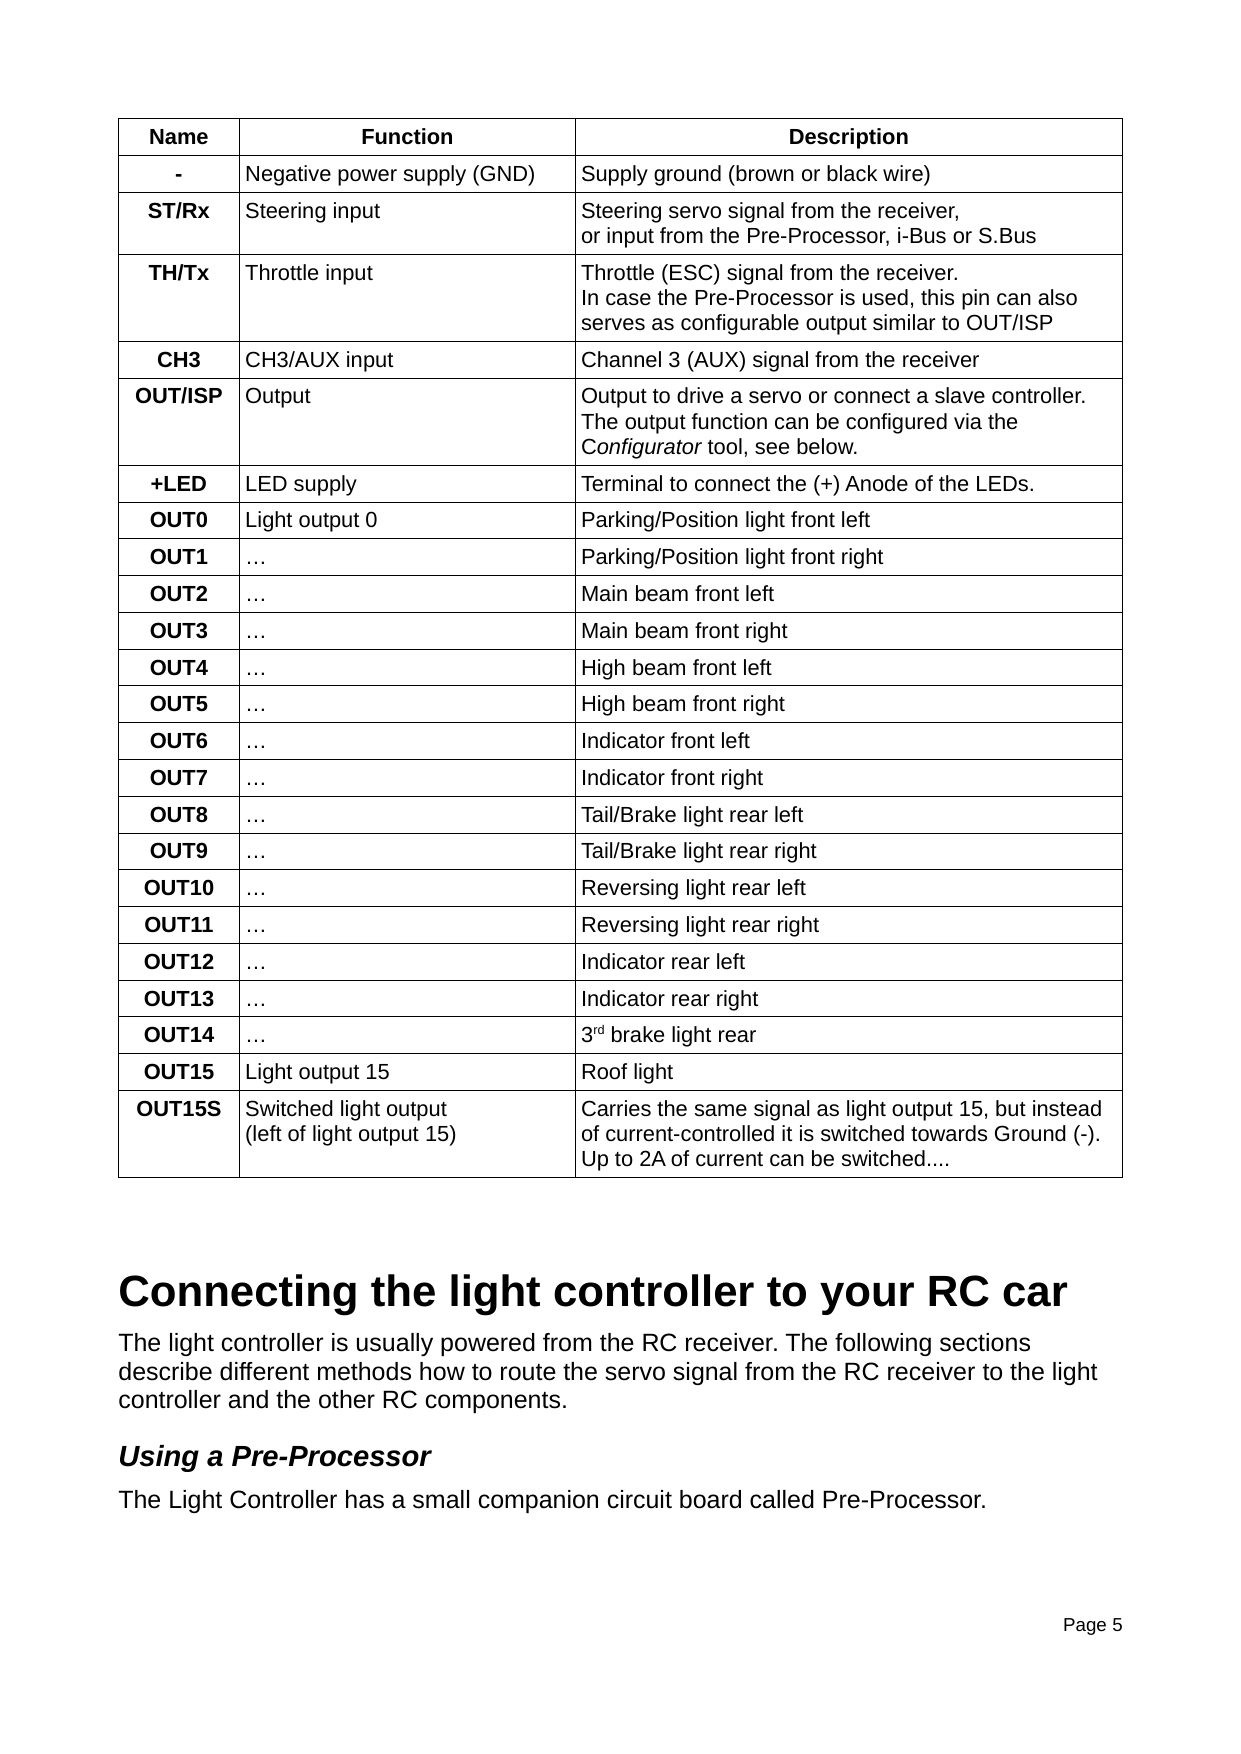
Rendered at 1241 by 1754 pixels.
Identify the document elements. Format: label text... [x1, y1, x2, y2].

table_cell Parking/Position light front left [576, 503, 1122, 538]
table_cell … [240, 723, 575, 759]
subtitle Using a Pre-Processor [118, 1439, 1122, 1473]
table_cell High beam front right [576, 686, 1122, 722]
table_cell … [240, 760, 575, 796]
table_cell … [240, 1017, 575, 1053]
table_cell … [240, 944, 575, 979]
table_cell Negative power supply (GND) [240, 156, 575, 192]
table_cell Output [240, 379, 575, 465]
table_header Description [576, 119, 1122, 155]
table_cell Light output 15 [240, 1054, 575, 1090]
table_cell OUT2 [119, 576, 239, 612]
table_cell +LED [119, 466, 239, 502]
table_cell Switched light output (left of light output 15) [240, 1091, 575, 1177]
table_cell OUT10 [119, 870, 239, 906]
table_cell … [240, 981, 575, 1016]
table_cell Channel 3 (AUX) signal from the receiver [576, 342, 1122, 378]
table_cell OUT11 [119, 907, 239, 943]
subtitle Connecting the light controller to your RC car [118, 1266, 1122, 1316]
table_cell Indicator front right [576, 760, 1122, 796]
table_cell Reversing light rear right [576, 907, 1122, 943]
table_cell OUT3 [119, 613, 239, 649]
table_cell OUT1 [119, 539, 239, 575]
table_cell OUT15 [119, 1054, 239, 1090]
table_cell Roof light [576, 1054, 1122, 1090]
table_header Name [119, 119, 239, 155]
table_cell Tail/Brake light rear right [576, 834, 1122, 869]
table_cell Indicator front left [576, 723, 1122, 759]
table_cell OUT4 [119, 650, 239, 685]
table_header Function [240, 119, 575, 155]
table_cell … [240, 613, 575, 649]
table_cell Light output 0 [240, 503, 575, 538]
table_cell Main beam front right [576, 613, 1122, 649]
table_cell Tail/Brake light rear left [576, 797, 1122, 832]
table_cell … [240, 650, 575, 685]
table_cell OUT13 [119, 981, 239, 1016]
table_cell High beam front left [576, 650, 1122, 685]
table_cell Throttle input [240, 255, 575, 341]
table_cell … [240, 870, 575, 906]
text The Light Controller has a small companion circuit board called Pre-Processor. [118, 1485, 1122, 1514]
table_cell Output to drive a servo or connect a slave controller. The output function can be configured via the Configurator tool, see below. [576, 379, 1122, 465]
table_cell OUT5 [119, 686, 239, 722]
table_cell Main beam front left [576, 576, 1122, 612]
table_cell CH3 [119, 342, 239, 378]
table_cell OUT12 [119, 944, 239, 979]
table_cell … [240, 834, 575, 869]
table_cell OUT8 [119, 797, 239, 832]
table_cell … [240, 686, 575, 722]
table_cell OUT15S [119, 1091, 239, 1177]
table_cell Reversing light rear left [576, 870, 1122, 906]
table_cell OUT7 [119, 760, 239, 796]
table_cell Supply ground (brown or black wire) [576, 156, 1122, 192]
table_cell 3rd brake light rear [576, 1017, 1122, 1053]
table_cell Indicator rear right [576, 981, 1122, 1016]
table_cell OUT9 [119, 834, 239, 869]
table_cell Steering servo signal from the receiver, or input from the Pre-Processor, i-Bus or S.Bus [576, 193, 1122, 254]
table_cell Throttle (ESC) signal from the receiver. In case the Pre-Processor is used, this pin can also serves as configurable output similar to OUT/ISP [576, 255, 1122, 341]
table_cell Steering input [240, 193, 575, 254]
table_cell … [240, 576, 575, 612]
table_cell OUT/ISP [119, 379, 239, 465]
table_cell … [240, 907, 575, 943]
table_cell Carries the same signal as light output 15, but instead of current-controlled it is switched towards Ground (-). Up to 2A of current can be switched.... [576, 1091, 1122, 1177]
table_cell LED supply [240, 466, 575, 502]
text The light controller is usually powered from the RC receiver. The following sections describe different methods how to route the servo signal from the RC receiver to the light controller and the other RC components. [118, 1328, 1122, 1414]
table_cell OUT6 [119, 723, 239, 759]
table_cell - [119, 156, 239, 192]
table_cell … [240, 539, 575, 575]
table_cell CH3/AUX input [240, 342, 575, 378]
table_cell Indicator rear left [576, 944, 1122, 979]
table_cell OUT14 [119, 1017, 239, 1053]
table_cell OUT0 [119, 503, 239, 538]
table_cell TH/Tx [119, 255, 239, 341]
table_cell … [240, 797, 575, 832]
table_cell Terminal to connect the (+) Anode of the LEDs. [576, 466, 1122, 502]
table_cell ST/Rx [119, 193, 239, 254]
table_cell Parking/Position light front right [576, 539, 1122, 575]
